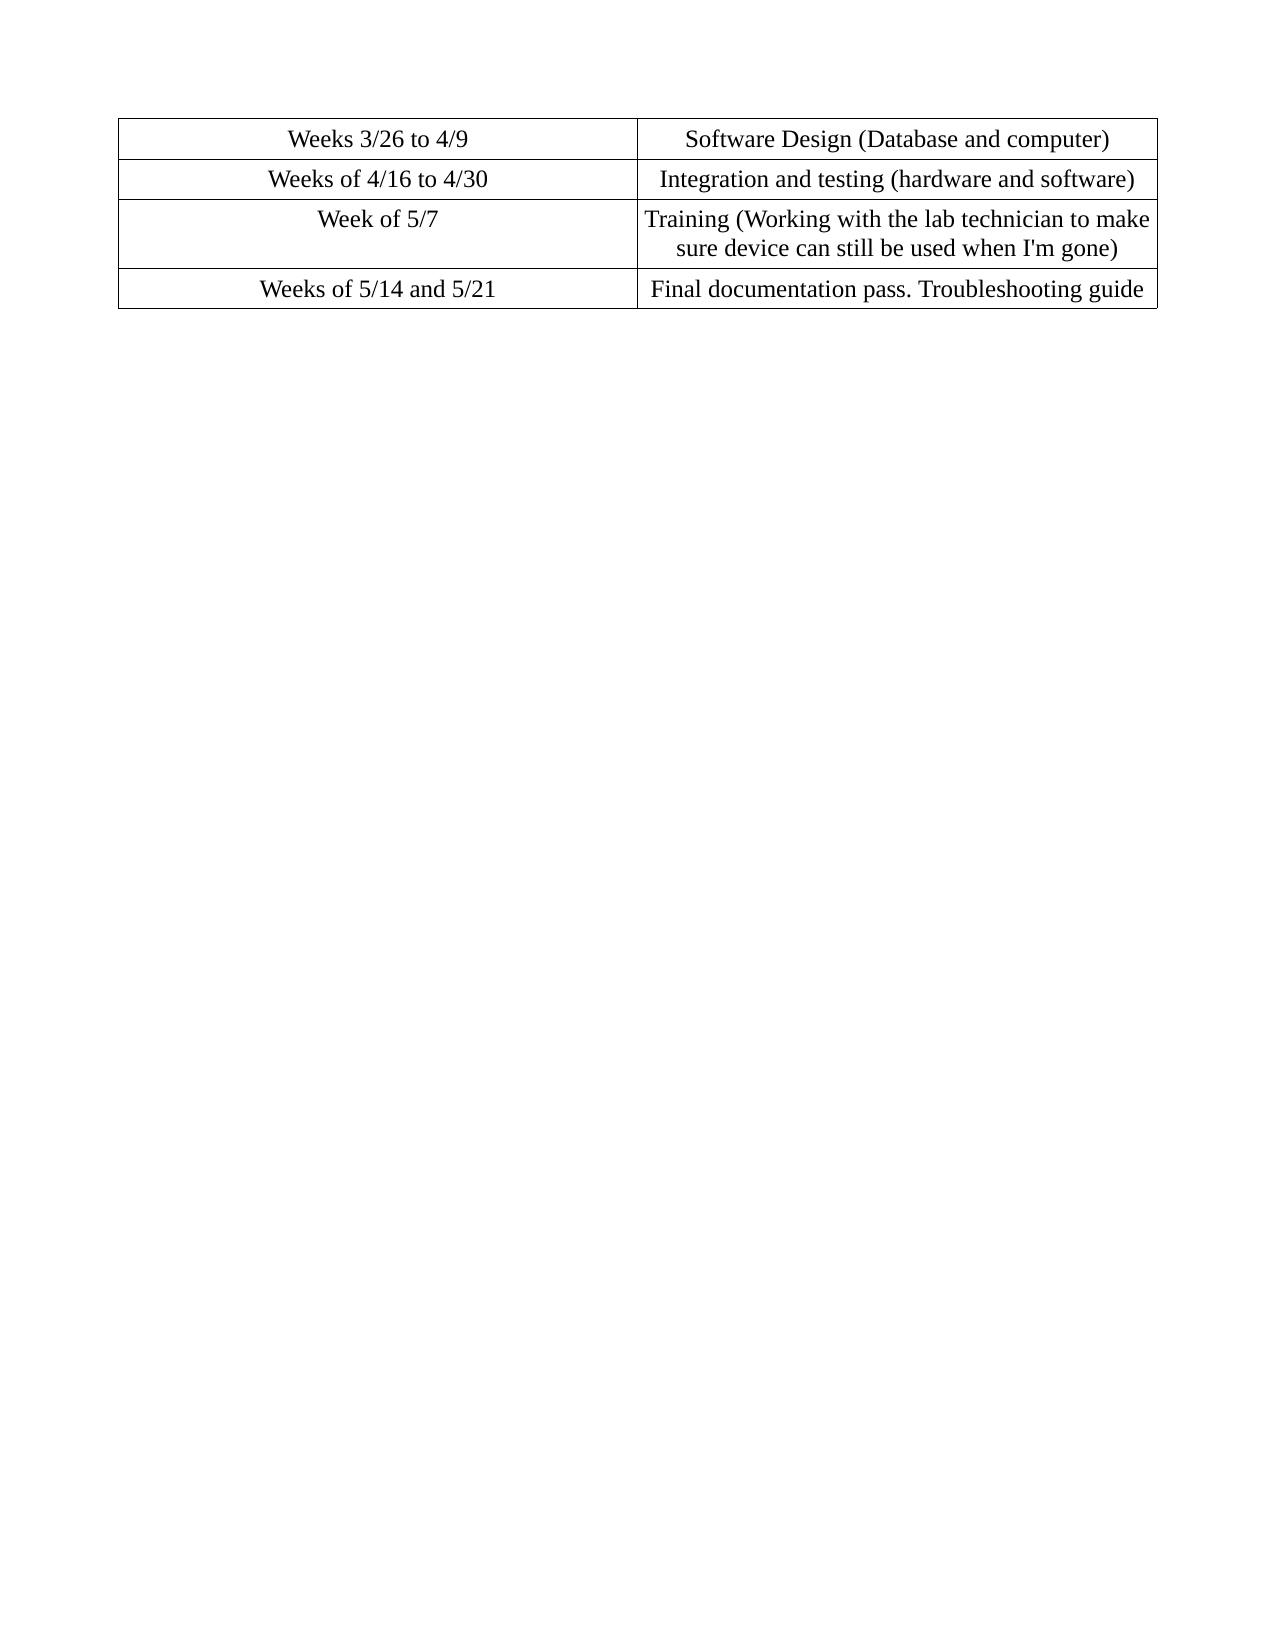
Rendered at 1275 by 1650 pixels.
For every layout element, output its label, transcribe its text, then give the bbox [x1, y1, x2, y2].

table_cell Weeks of 4/16 to 4/30 [119, 160, 637, 199]
table_cell Final documentation pass. Troubleshooting guide [638, 269, 1157, 308]
table_cell Software Design (Database and computer) [638, 119, 1157, 158]
table_cell Week of 5/7 [119, 200, 637, 268]
table_cell Weeks 3/26 to 4/9 [119, 119, 637, 158]
table_cell Training (Working with the lab technician to make sure device can still be used when I'm gone) [638, 200, 1157, 268]
table_cell Weeks of 5/14 and 5/21 [119, 269, 637, 308]
table_cell Integration and testing (hardware and software) [638, 160, 1157, 199]
